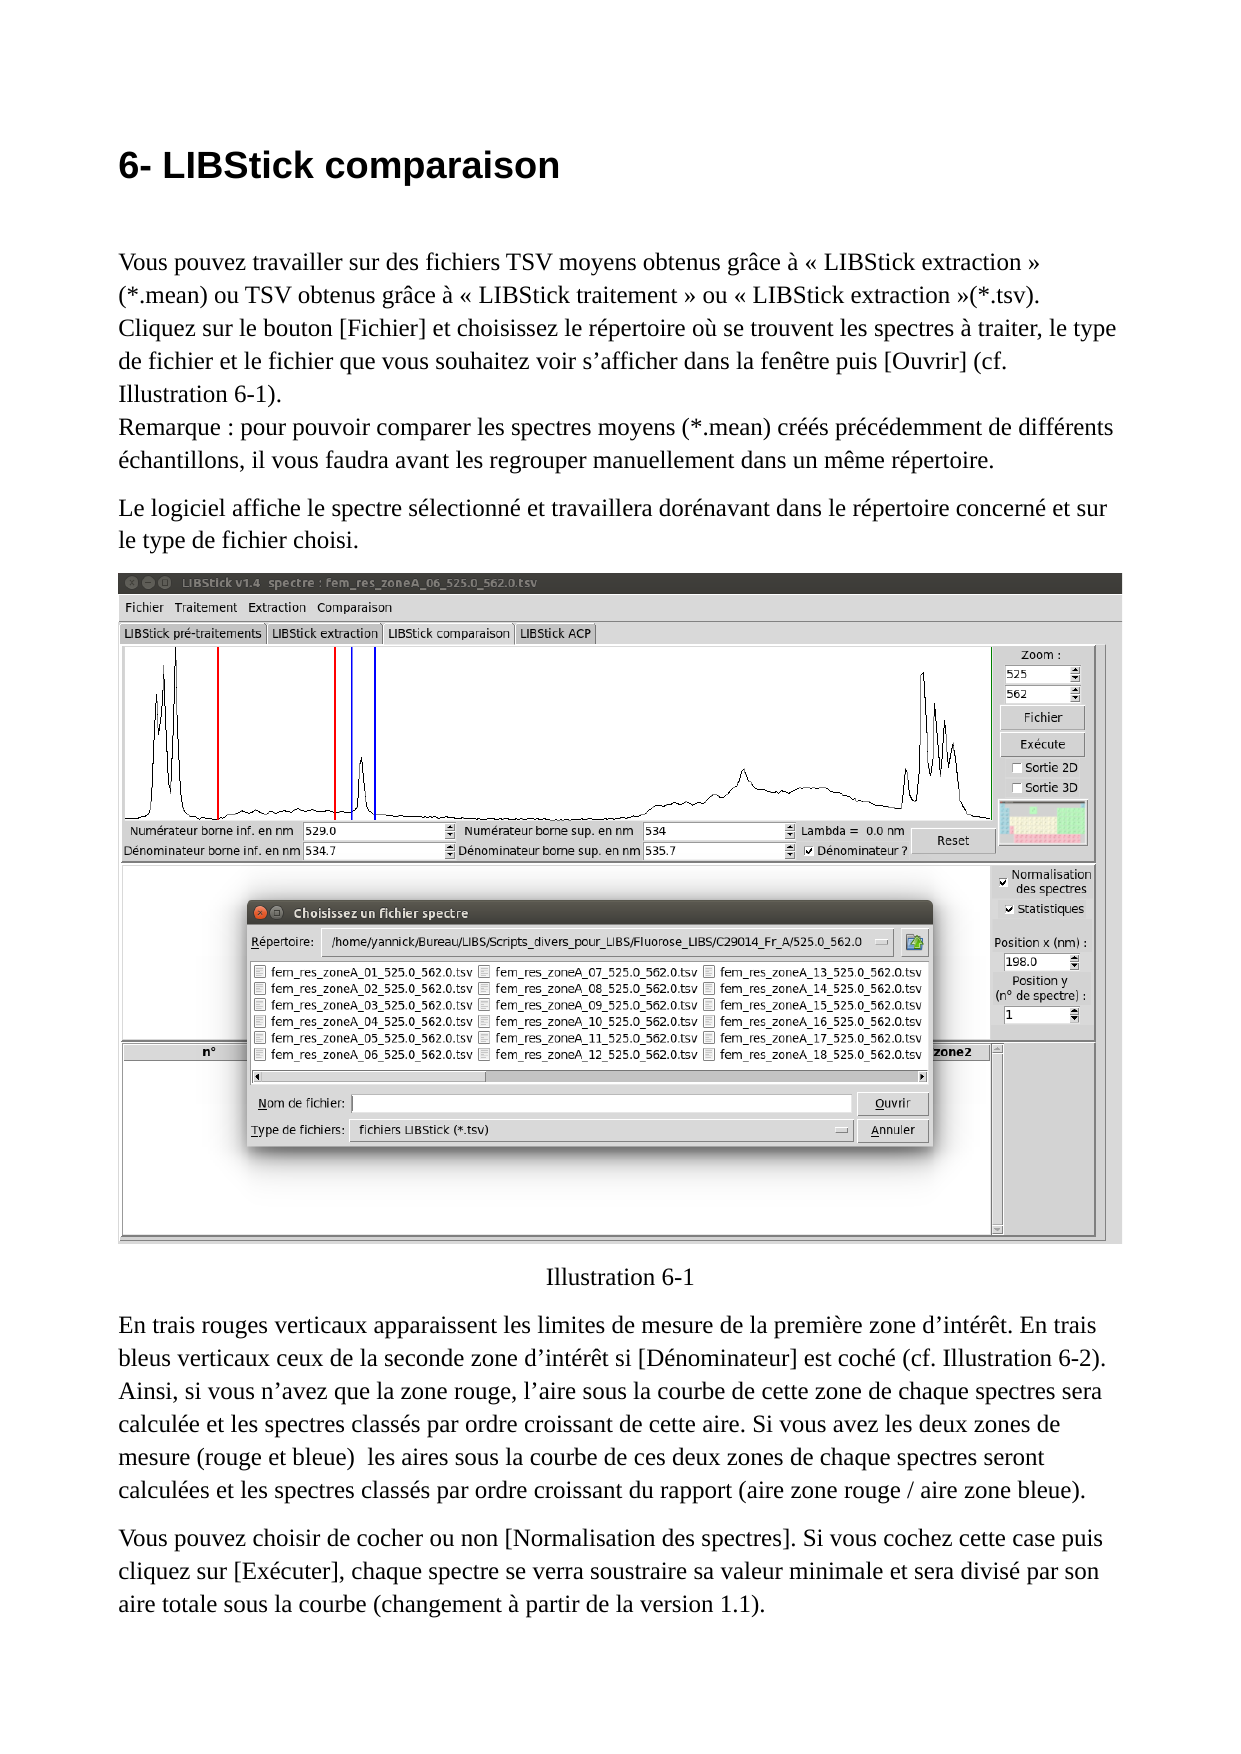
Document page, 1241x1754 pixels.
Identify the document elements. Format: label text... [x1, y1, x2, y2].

text Vous pouvez choisir de cocher ou non [Normalisation des spectres]. Si vous cochez cette case puis cliquez sur [Exécuter], chaque spectre se verra soustraire sa valeur minimale et sera divisé par son aire totale sous la courbe (changement à partir de la version 1.1). [118, 1523, 1122, 1618]
subtitle 6- LIBStick comparaison [118, 143, 1122, 187]
text En trais rouges verticaux apparaissent les limites de mesure de la première zone d’intérêt. En trais bleus verticaux ceux de la seconde zone d’intérêt si [Dénominateur] est coché (cf. Illustration 6-2). Ainsi, si vous n’avez que la zone rouge, l’aire sous la courbe de cette zone de chaque spectres sera calculée et les spectres classés par ordre croissant de cette aire. Si vous avez les deux zones de mesure (rouge et bleue) les aires sous la courbe de ces deux zones de chaque spectres seront calculées et les spectres classés par ordre croissant du rapport (aire zone rouge / aire zone bleue). [118, 1310, 1122, 1504]
text Vous pouvez travailler sur des fichiers TSV moyens obtenus grâce à « LIBStick extraction » (*.mean) ou TSV obtenus grâce à « LIBStick traitement » ou « LIBStick extraction »(*.tsv). Cliquez sur le bouton [Fichier] et choisissez le répertoire où se trouvent les spectres à traiter, le type de fichier et le fichier que vous souhaitez voir s’afficher dans la fenêtre puis [Ouvrir] (cf. Illustration 6-1). Remarque : pour pouvoir comparer les spectres moyens (*.mean) créés précédemment de différents échantillons, il vous faudra avant les regrouper manuellement dans un même répertoire. [118, 247, 1122, 474]
text Le logiciel affiche le spectre sélectionné et travaillera dorénavant dans le répertoire concerné et sur le type de fichier choisi. [118, 493, 1122, 554]
picture [118, 573, 1123, 1244]
text Illustration 6-1 [118, 1262, 1122, 1291]
